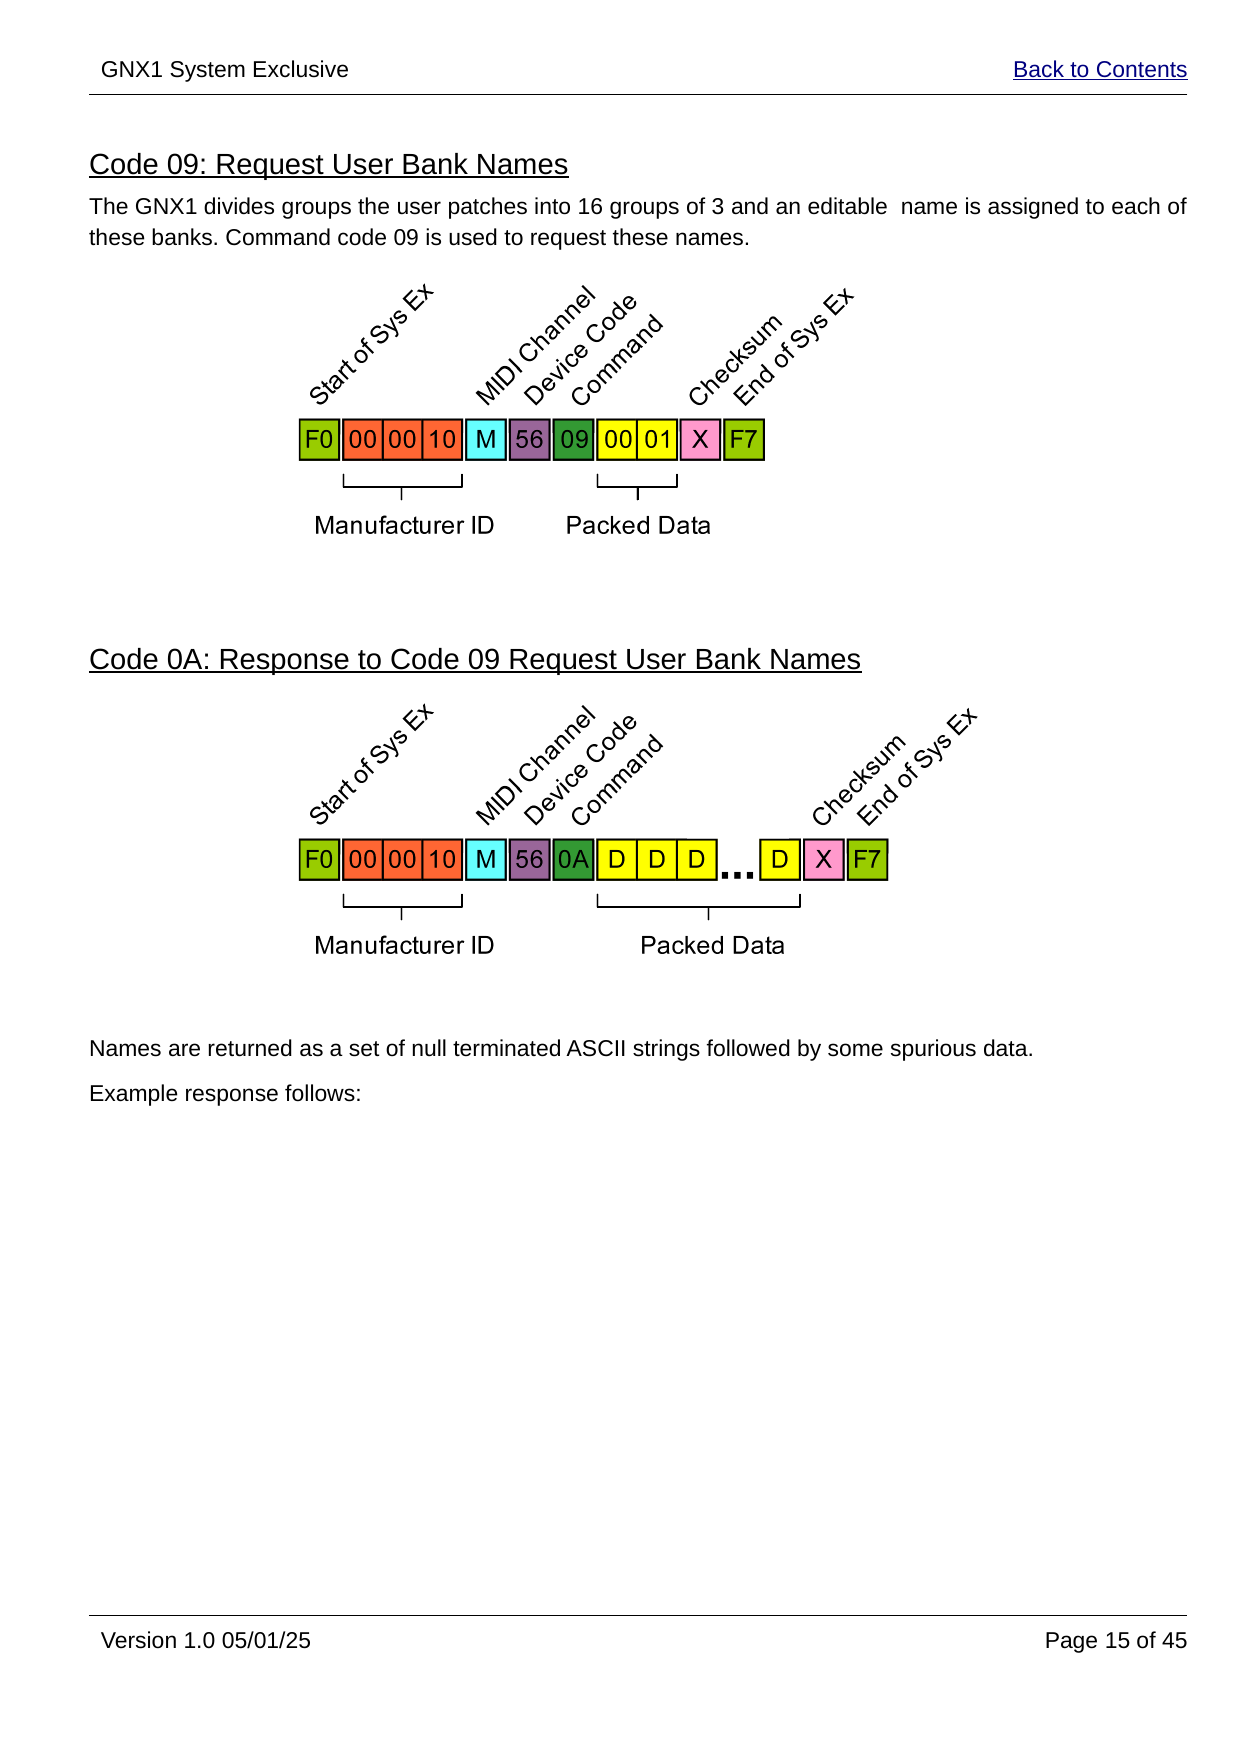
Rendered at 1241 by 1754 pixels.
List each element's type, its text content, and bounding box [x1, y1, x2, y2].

subtitle Code 09: Request User Bank Names [89, 147, 1187, 181]
text Names are returned as a set of null terminated ASCII strings followed by some spurious data. [89, 1035, 1187, 1062]
text Example response follows: [89, 1080, 1187, 1107]
text The GNX1 divides groups the user patches into 16 groups of 3 and an editable name is assigned to each of these banks. Command code 09 is used to request these names. [89, 193, 1187, 250]
picture [298, 703, 978, 960]
subtitle Code 0A: Response to Code 09 Request User Bank Names [89, 642, 1187, 676]
picture [298, 283, 978, 540]
